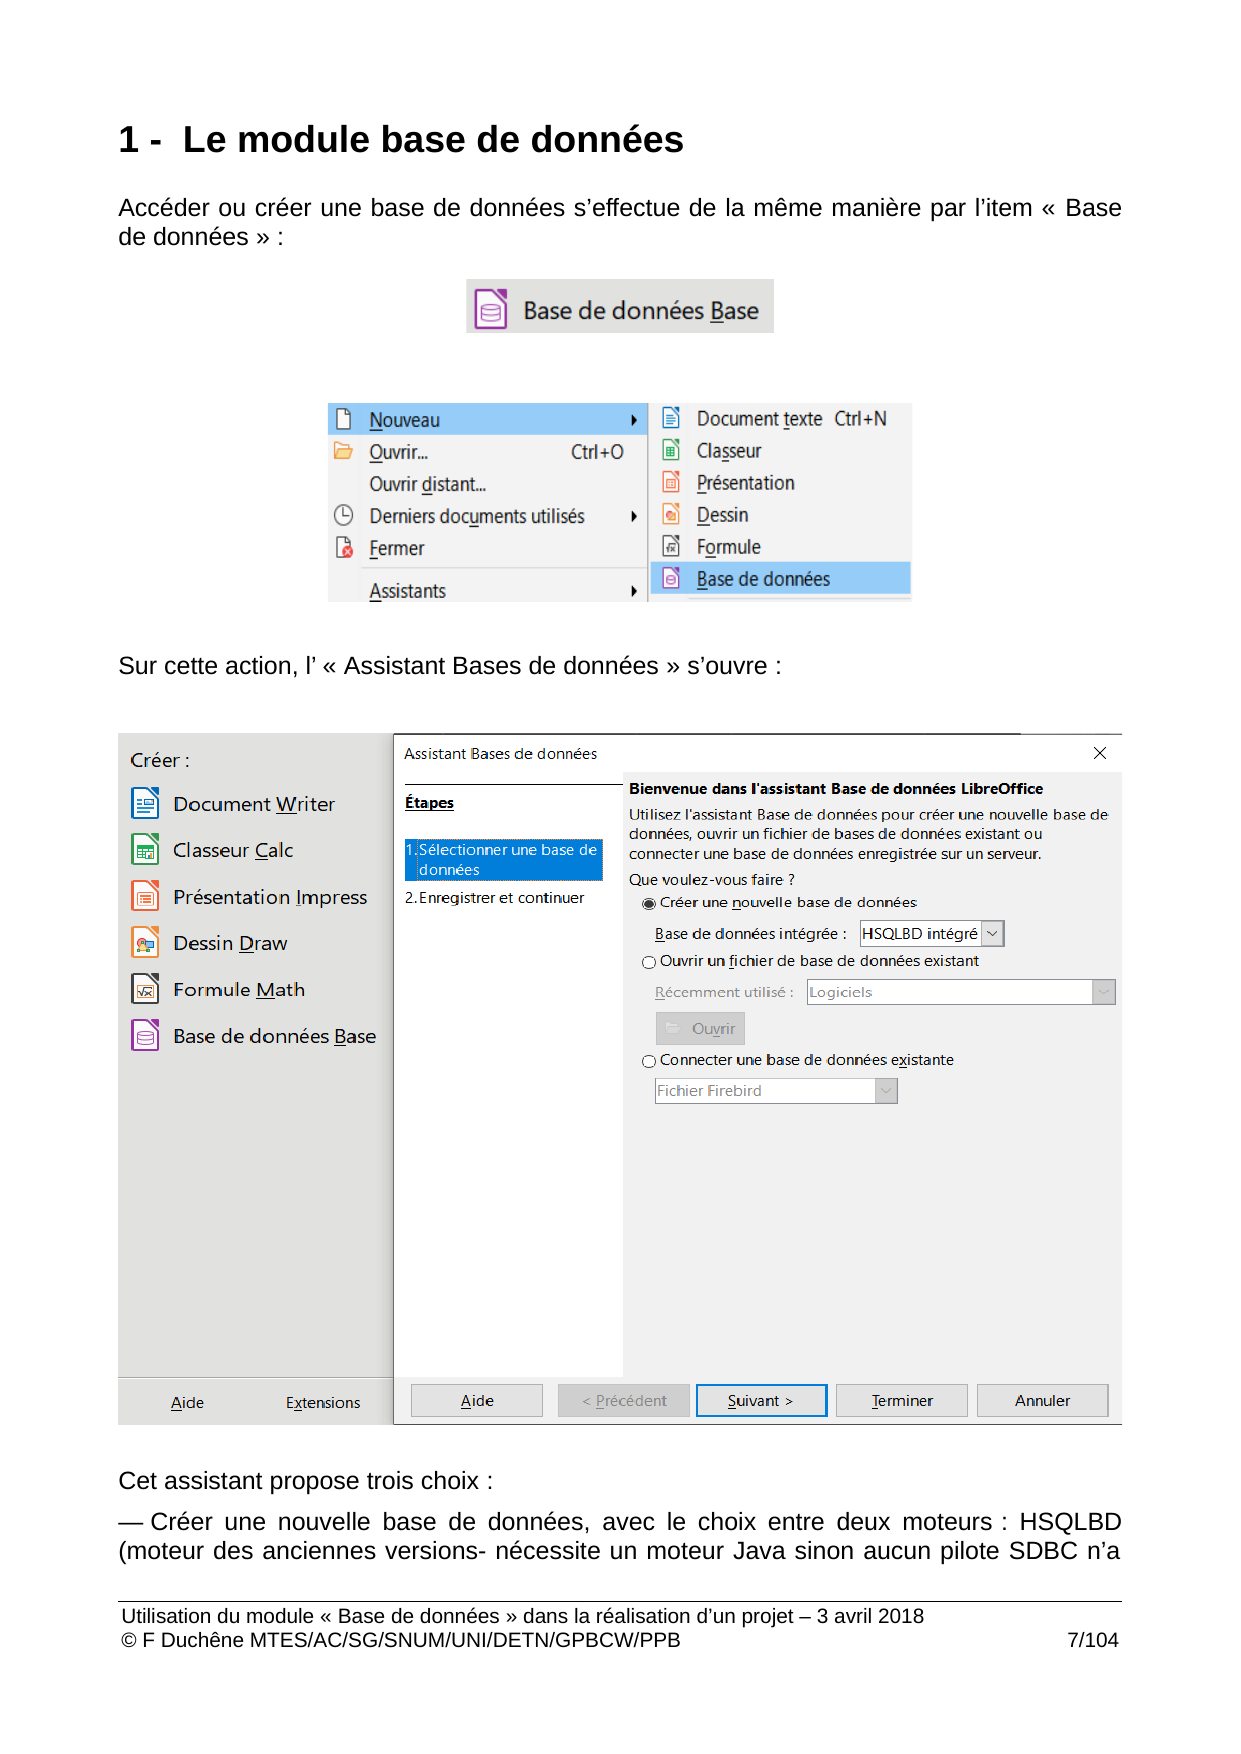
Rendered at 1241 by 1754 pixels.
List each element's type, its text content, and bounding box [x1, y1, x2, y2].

text — Créer une nouvelle base de données, avec le choix entre deux moteurs : HSQLBD (moteur des anciennes versions- nécessite un moteur Java sinon aucun pilote SDBC n’a [118, 1507, 1122, 1564]
text Accéder ou créer une base de données s’effectue de la même manière par l’item « Base de données » : [118, 193, 1122, 251]
picture [327, 403, 913, 602]
picture [466, 279, 774, 333]
subtitle Le module base de données [118, 117, 1122, 160]
picture [118, 733, 1123, 1425]
text Sur cette action, l’ « Assistant Bases de données » s’ouvre : [118, 651, 1122, 679]
